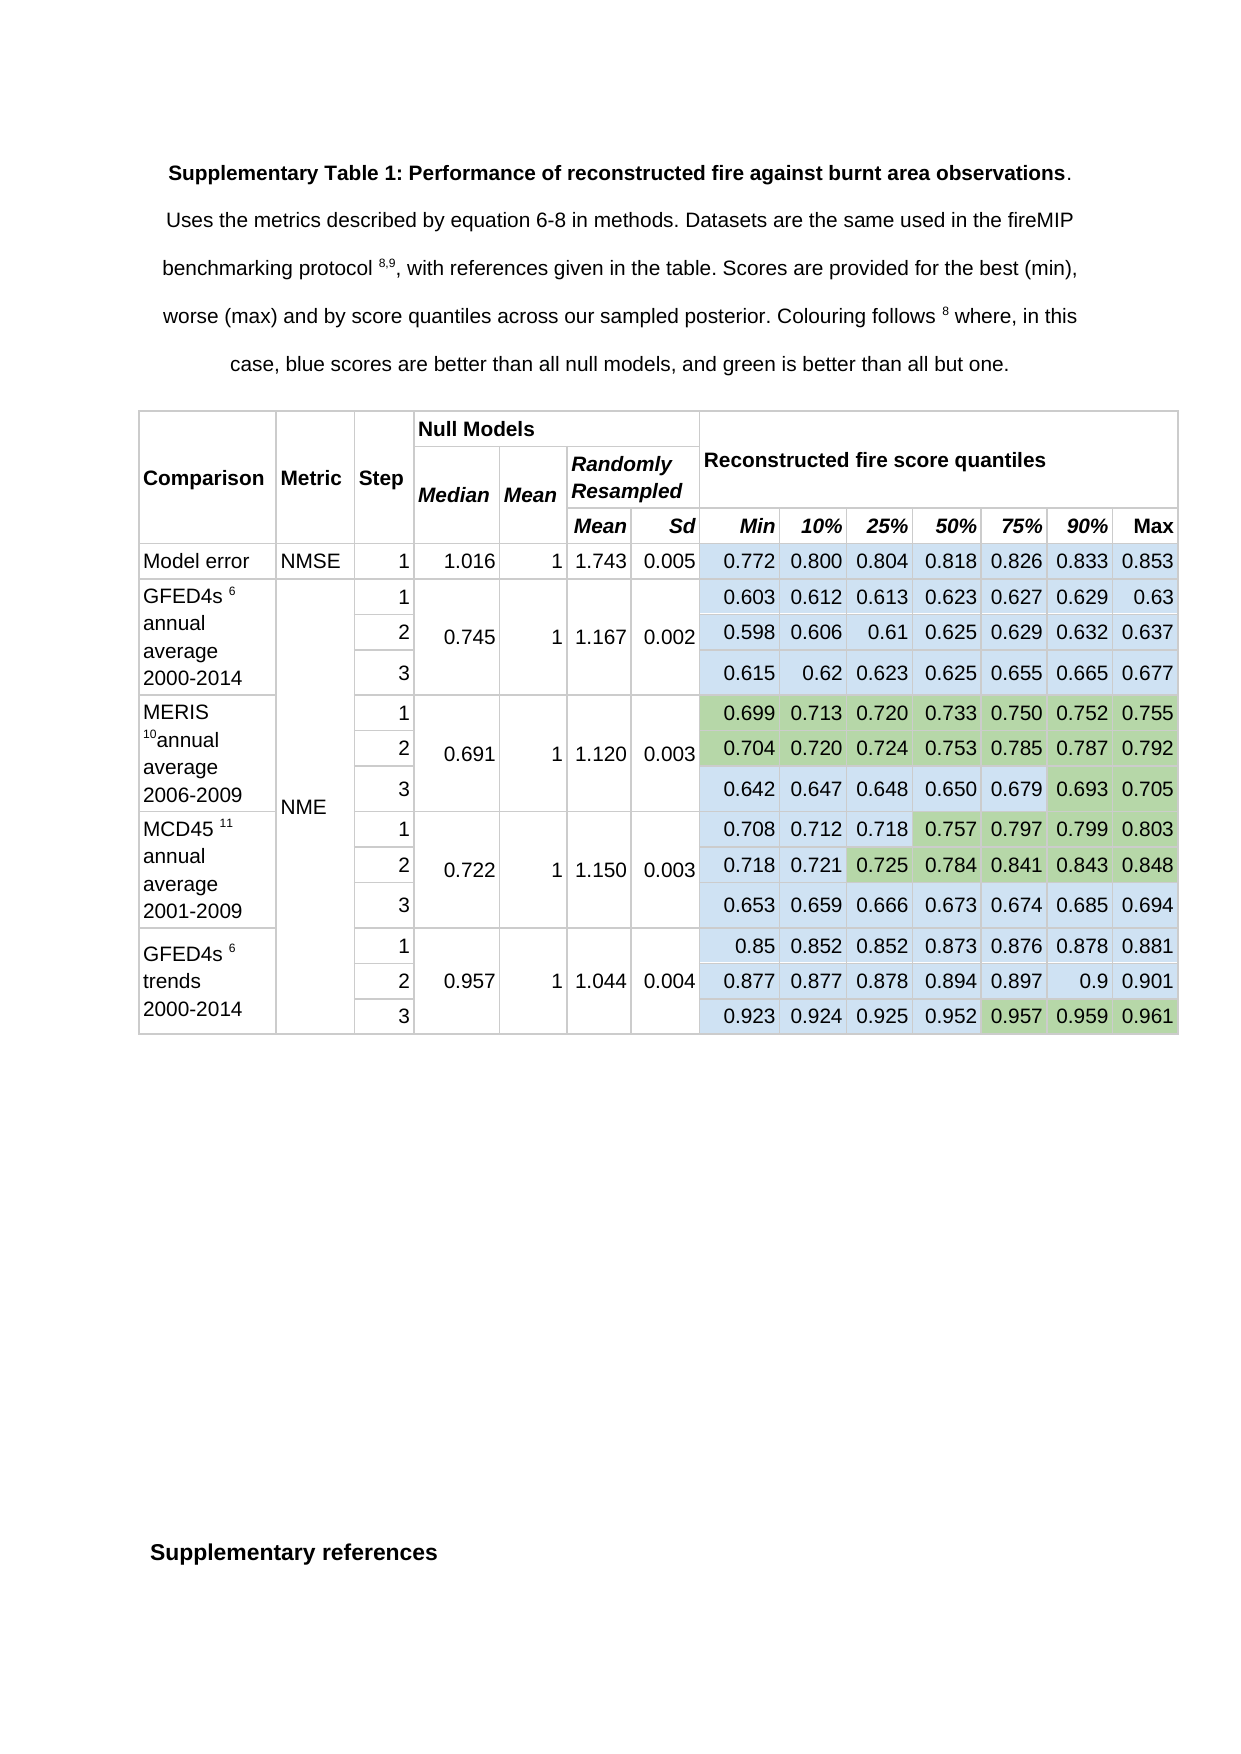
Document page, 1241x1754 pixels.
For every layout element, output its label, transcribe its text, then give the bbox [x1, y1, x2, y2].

table_cell 0.632 [1048, 615, 1112, 649]
table_cell 1 [355, 696, 413, 730]
table_cell 1 [355, 812, 413, 846]
table_cell 1 [500, 929, 566, 1033]
table_cell 0.655 [982, 651, 1046, 694]
table_cell 1.120 [568, 696, 630, 811]
table_cell 0.818 [913, 544, 980, 578]
table_cell 0.852 [847, 929, 912, 962]
table_cell 0.959 [1048, 1000, 1112, 1033]
table_cell 25% [847, 509, 912, 543]
table_cell 0.625 [913, 615, 980, 649]
table_cell 0.804 [847, 544, 912, 578]
table_cell 0.876 [982, 929, 1046, 962]
table_cell 2 [355, 615, 413, 649]
table_cell 0.721 [780, 848, 846, 882]
table_cell 0.603 [700, 580, 779, 613]
table_cell 0.002 [632, 580, 699, 694]
table_cell 0.9 [1048, 964, 1112, 998]
table_cell 0.003 [632, 696, 699, 811]
table_cell 10% [780, 509, 846, 543]
table_cell 0.637 [1113, 615, 1177, 649]
table_cell 0.757 [913, 812, 980, 846]
table_cell 0.629 [982, 615, 1046, 649]
table_cell 0.704 [700, 731, 779, 765]
table_cell 1 [355, 580, 413, 613]
table_cell 0.685 [1048, 883, 1112, 927]
table_cell 0.650 [913, 767, 980, 811]
table_cell 0.800 [780, 544, 846, 578]
table_cell 0.752 [1048, 696, 1112, 730]
table_cell 1.743 [568, 544, 630, 578]
table_cell 1.150 [568, 812, 630, 927]
table_cell 1.167 [568, 580, 630, 694]
text Supplementary references [150, 1539, 1090, 1565]
table_cell 50% [913, 509, 980, 543]
table_cell 0.784 [913, 848, 980, 882]
table_cell MCD45 11 annual average 2001-2009 [140, 812, 275, 927]
table_cell 0.612 [780, 580, 846, 613]
table_cell GFED4s 6 trends 2000-2014 [140, 929, 275, 1033]
table_cell 1 [500, 580, 566, 694]
table_cell 0.673 [913, 883, 980, 927]
table_cell 0.718 [700, 848, 779, 882]
table_cell 0.606 [780, 615, 846, 649]
table_cell 0.924 [780, 1000, 846, 1033]
table_cell 0.852 [780, 929, 846, 962]
table_cell 0.647 [780, 767, 846, 811]
table_cell 0.957 [982, 1000, 1046, 1033]
table_cell 3 [355, 1000, 413, 1033]
table_cell 0.755 [1113, 696, 1177, 730]
table_cell 0.925 [847, 1000, 912, 1033]
table_cell 1 [355, 929, 413, 962]
table_cell 2 [355, 848, 413, 882]
table_cell 0.713 [780, 696, 846, 730]
table_cell 0.897 [982, 964, 1046, 998]
table_cell Sd [632, 509, 699, 543]
table_cell 0.598 [700, 615, 779, 649]
table_cell 0.894 [913, 964, 980, 998]
table_cell Max [1113, 509, 1177, 543]
table_cell 90% [1048, 509, 1112, 543]
table_cell 1.044 [568, 929, 630, 1033]
table_cell 0.699 [700, 696, 779, 730]
table_cell 0.665 [1048, 651, 1112, 694]
table_cell 0.708 [700, 812, 779, 846]
table_cell 0.873 [913, 929, 980, 962]
table_cell 0.841 [982, 848, 1046, 882]
table_header Step [355, 412, 413, 543]
table_header Metric [277, 412, 354, 543]
table_cell 0.881 [1113, 929, 1177, 962]
table_cell 0.677 [1113, 651, 1177, 694]
table_cell 0.679 [982, 767, 1046, 811]
table_cell 0.625 [913, 651, 980, 694]
table_cell 0.691 [415, 696, 499, 811]
table_cell 1 [355, 544, 413, 578]
table_header Reconstructed fire score quantiles [700, 412, 1177, 507]
table_cell 0.666 [847, 883, 912, 927]
table_cell 3 [355, 651, 413, 694]
table_cell 0.642 [700, 767, 779, 811]
table_cell 0.659 [780, 883, 846, 927]
table_cell Randomly Resampled [568, 447, 699, 507]
table_cell NME [277, 580, 354, 1033]
table_cell 0.753 [913, 731, 980, 765]
table_cell 3 [355, 883, 413, 927]
table_cell Min [700, 509, 779, 543]
table_cell 0.720 [847, 696, 912, 730]
table_cell 0.62 [780, 651, 846, 694]
table_cell 0.705 [1113, 767, 1177, 811]
table_cell 0.003 [632, 812, 699, 927]
table_cell 0.787 [1048, 731, 1112, 765]
table_cell 2 [355, 731, 413, 765]
table_cell 0.653 [700, 883, 779, 927]
table_cell 1.016 [415, 544, 499, 578]
table_cell 0.745 [415, 580, 499, 694]
table_cell 0.718 [847, 812, 912, 846]
table_cell 0.843 [1048, 848, 1112, 882]
table_header Comparison [140, 412, 275, 543]
table_cell 0.693 [1048, 767, 1112, 811]
table_cell 0.724 [847, 731, 912, 765]
table_cell 0.725 [847, 848, 912, 882]
table_cell Model error [140, 544, 275, 578]
table_cell 0.61 [847, 615, 912, 649]
table_cell 3 [355, 767, 413, 811]
table_cell 0.826 [982, 544, 1046, 578]
table_cell 0.878 [847, 964, 912, 998]
table_cell 0.848 [1113, 848, 1177, 882]
table_cell 0.901 [1113, 964, 1177, 998]
table_cell 0.803 [1113, 812, 1177, 846]
table_cell 0.799 [1048, 812, 1112, 846]
table_cell 1 [500, 812, 566, 927]
table_cell 0.722 [415, 812, 499, 927]
table_cell 0.623 [847, 651, 912, 694]
table_cell 0.797 [982, 812, 1046, 846]
table_cell 0.750 [982, 696, 1046, 730]
table_cell Mean [500, 447, 566, 543]
table_cell 0.623 [913, 580, 980, 613]
table_cell 0.627 [982, 580, 1046, 613]
text Supplementary Table 1: Performance of reconstructed fire against burnt area observations. Uses the metrics described by equation 6-8 in methods. Datasets are the same used in the fireMIP benchmarking protocol 8,9, with references given in the table. Scores are provided for the best (min), worse (max) and by score quantiles across our sampled posterior. Colouring follows 8 where, in this case, blue scores are better than all null models, and green is better than all but one. [150, 160, 1090, 376]
table_cell 0.952 [913, 1000, 980, 1033]
table_cell 0.923 [700, 1000, 779, 1033]
table_cell 0.877 [780, 964, 846, 998]
table_cell Mean [568, 509, 630, 543]
table_cell Median [415, 447, 499, 543]
table_cell 0.004 [632, 929, 699, 1033]
table_cell 1 [500, 696, 566, 811]
table_cell 0.961 [1113, 1000, 1177, 1033]
table_cell 0.63 [1113, 580, 1177, 613]
table_cell 0.792 [1113, 731, 1177, 765]
table_cell 0.833 [1048, 544, 1112, 578]
table_cell 1 [500, 544, 566, 578]
table_cell NMSE [277, 544, 354, 578]
table_cell 0.877 [700, 964, 779, 998]
table_cell 2 [355, 964, 413, 998]
table_header Null Models [415, 412, 699, 446]
table_cell 0.85 [700, 929, 779, 962]
table_cell 0.629 [1048, 580, 1112, 613]
table_cell 0.785 [982, 731, 1046, 765]
table_cell 0.772 [700, 544, 779, 578]
table_cell 0.615 [700, 651, 779, 694]
table_cell 0.674 [982, 883, 1046, 927]
table_cell 75% [982, 509, 1046, 543]
table_cell 0.733 [913, 696, 980, 730]
table_cell 0.648 [847, 767, 912, 811]
table_cell 0.712 [780, 812, 846, 846]
table_cell 0.878 [1048, 929, 1112, 962]
table_cell 0.694 [1113, 883, 1177, 927]
table_cell 0.613 [847, 580, 912, 613]
table_cell 0.957 [415, 929, 499, 1033]
table_cell GFED4s 6 annual average 2000-2014 [140, 580, 275, 694]
table_cell 0.853 [1113, 544, 1177, 578]
table_cell 0.720 [780, 731, 846, 765]
table_cell 0.005 [632, 544, 699, 578]
table_cell MERIS 10annual average 2006-2009 [140, 696, 275, 811]
